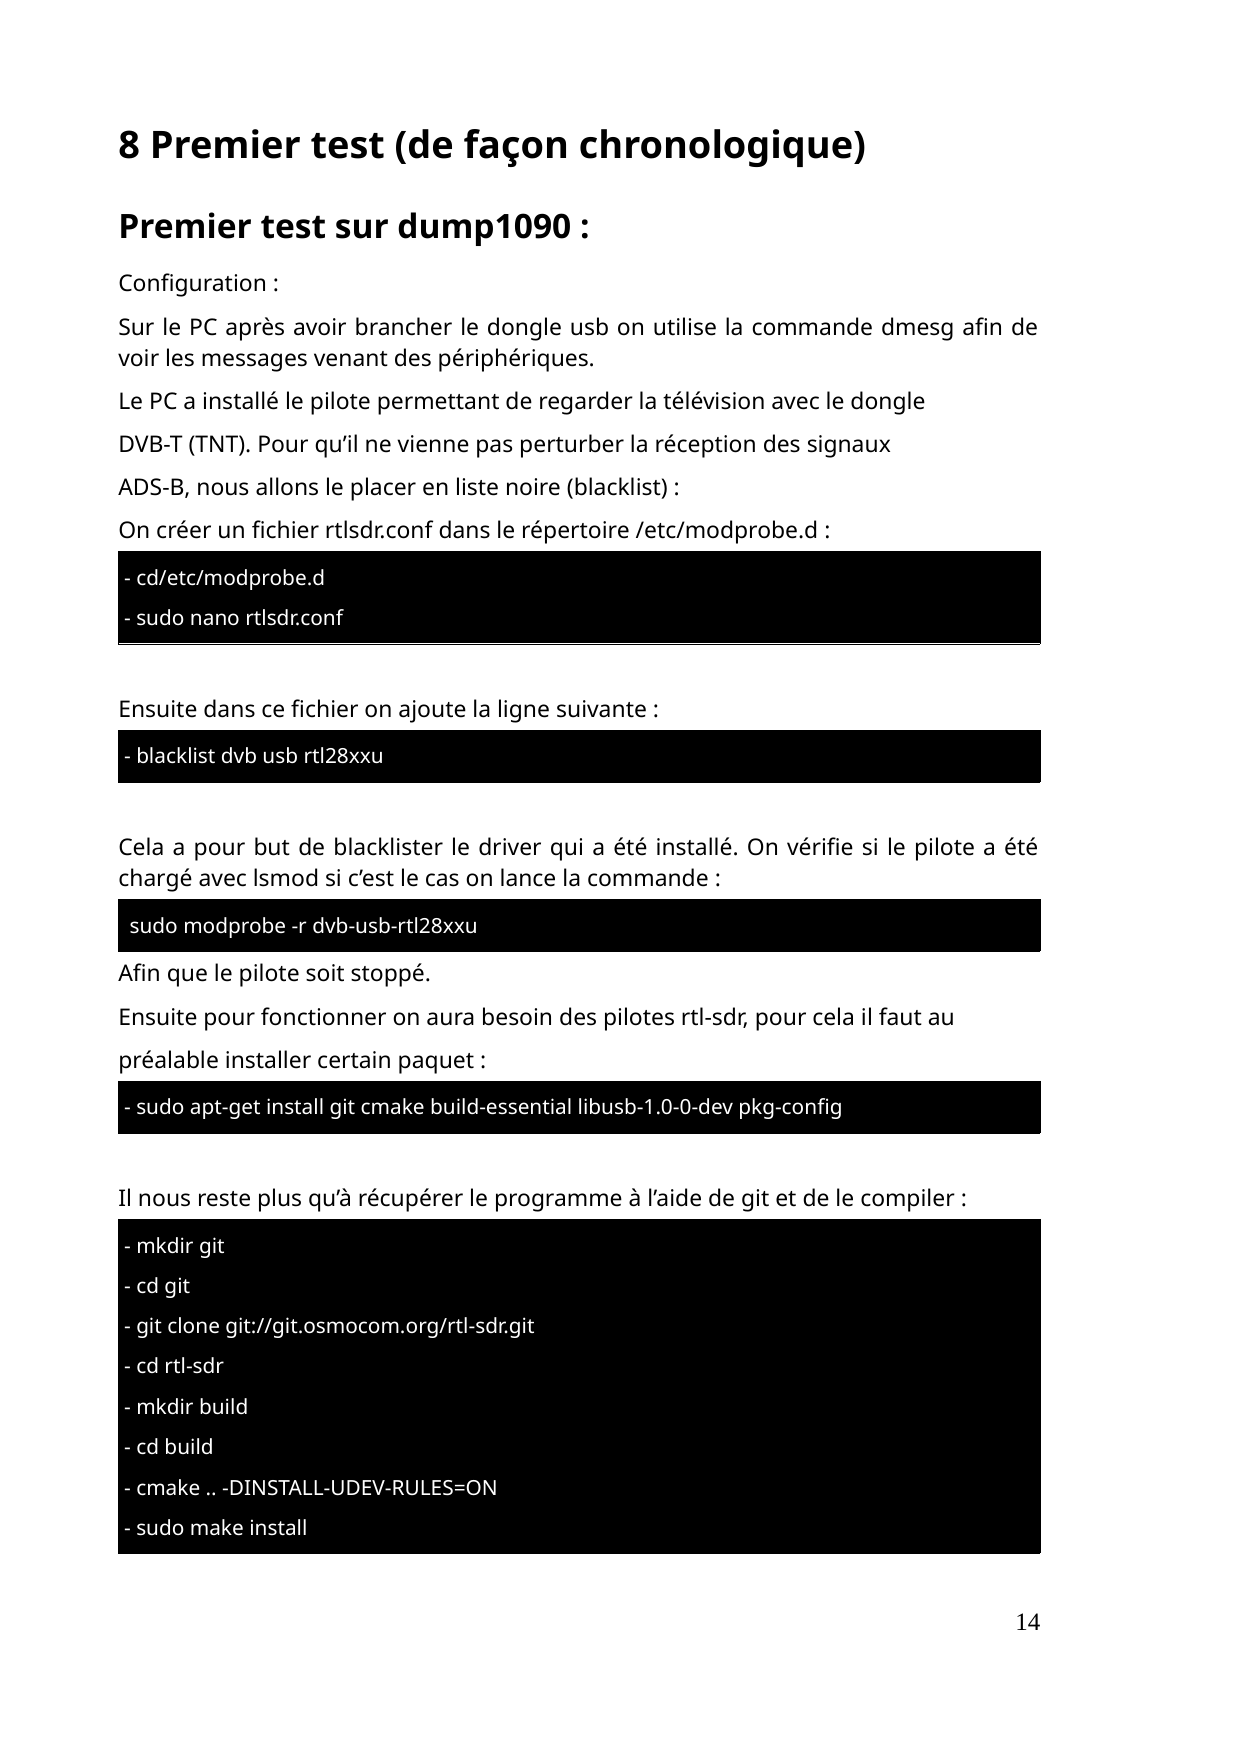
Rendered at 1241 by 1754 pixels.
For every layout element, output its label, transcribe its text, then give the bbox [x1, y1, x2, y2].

text Ensuite dans ce fichier on ajoute la ligne suivante : [118, 693, 1040, 724]
text Sur le PC après avoir brancher le dongle usb on utilise la commande dmesg afin de voir les messages venant des périphériques. [118, 310, 1040, 373]
text Le PC a installé le pilote permettant de regarder la télévision avec le dongle [118, 385, 1040, 416]
text On créer un fichier rtlsdr.conf dans le répertoire /etc/modprobe.d : [118, 514, 1040, 545]
text ADS-B, nous allons le placer en liste noire (blacklist) : [118, 471, 1040, 502]
table_header - sudo apt-get install git cmake build-essential libusb-1.0-0-dev pkg-config [119, 1082, 1040, 1133]
text DVB-T (TNT). Pour qu’il ne vienne pas perturber la réception des signaux [118, 428, 1040, 459]
table_header - blacklist dvb usb rtl28xxu [119, 731, 1040, 782]
text préalable installer certain paquet : [118, 1043, 1040, 1075]
table_header sudo modprobe -r dvb-usb-rtl28xxu [119, 900, 1040, 951]
text Afin que le pilote soit stoppé. [118, 957, 1040, 988]
text Il nous reste plus qu’à récupérer le programme à l’aide de git et de le compiler : [118, 1182, 1040, 1213]
text Configuration : [118, 267, 1040, 298]
table_header - cd/etc/modprobe.d - sudo nano rtlsdr.conf [119, 552, 1040, 643]
subtitle 8 Premier test (de façon chronologique) [118, 118, 1040, 170]
text Cela a pour but de blacklister le driver qui a été installé. On vérifie si le pilote a été chargé avec lsmod si c’est le cas on lance la commande : [118, 831, 1040, 893]
text Ensuite pour fonctionner on aura besoin des pilotes rtl-sdr, pour cela il faut au [118, 1000, 1040, 1032]
table_header - mkdir git - cd git - git clone git://git.osmocom.org/rtl-sdr.git - cd rtl-sdr - mkdir build - cd build - cmake .. -DINSTALL-UDEV-RULES=ON - sudo make install [119, 1220, 1040, 1553]
subtitle Premier test sur dump1090 : [118, 203, 1040, 249]
